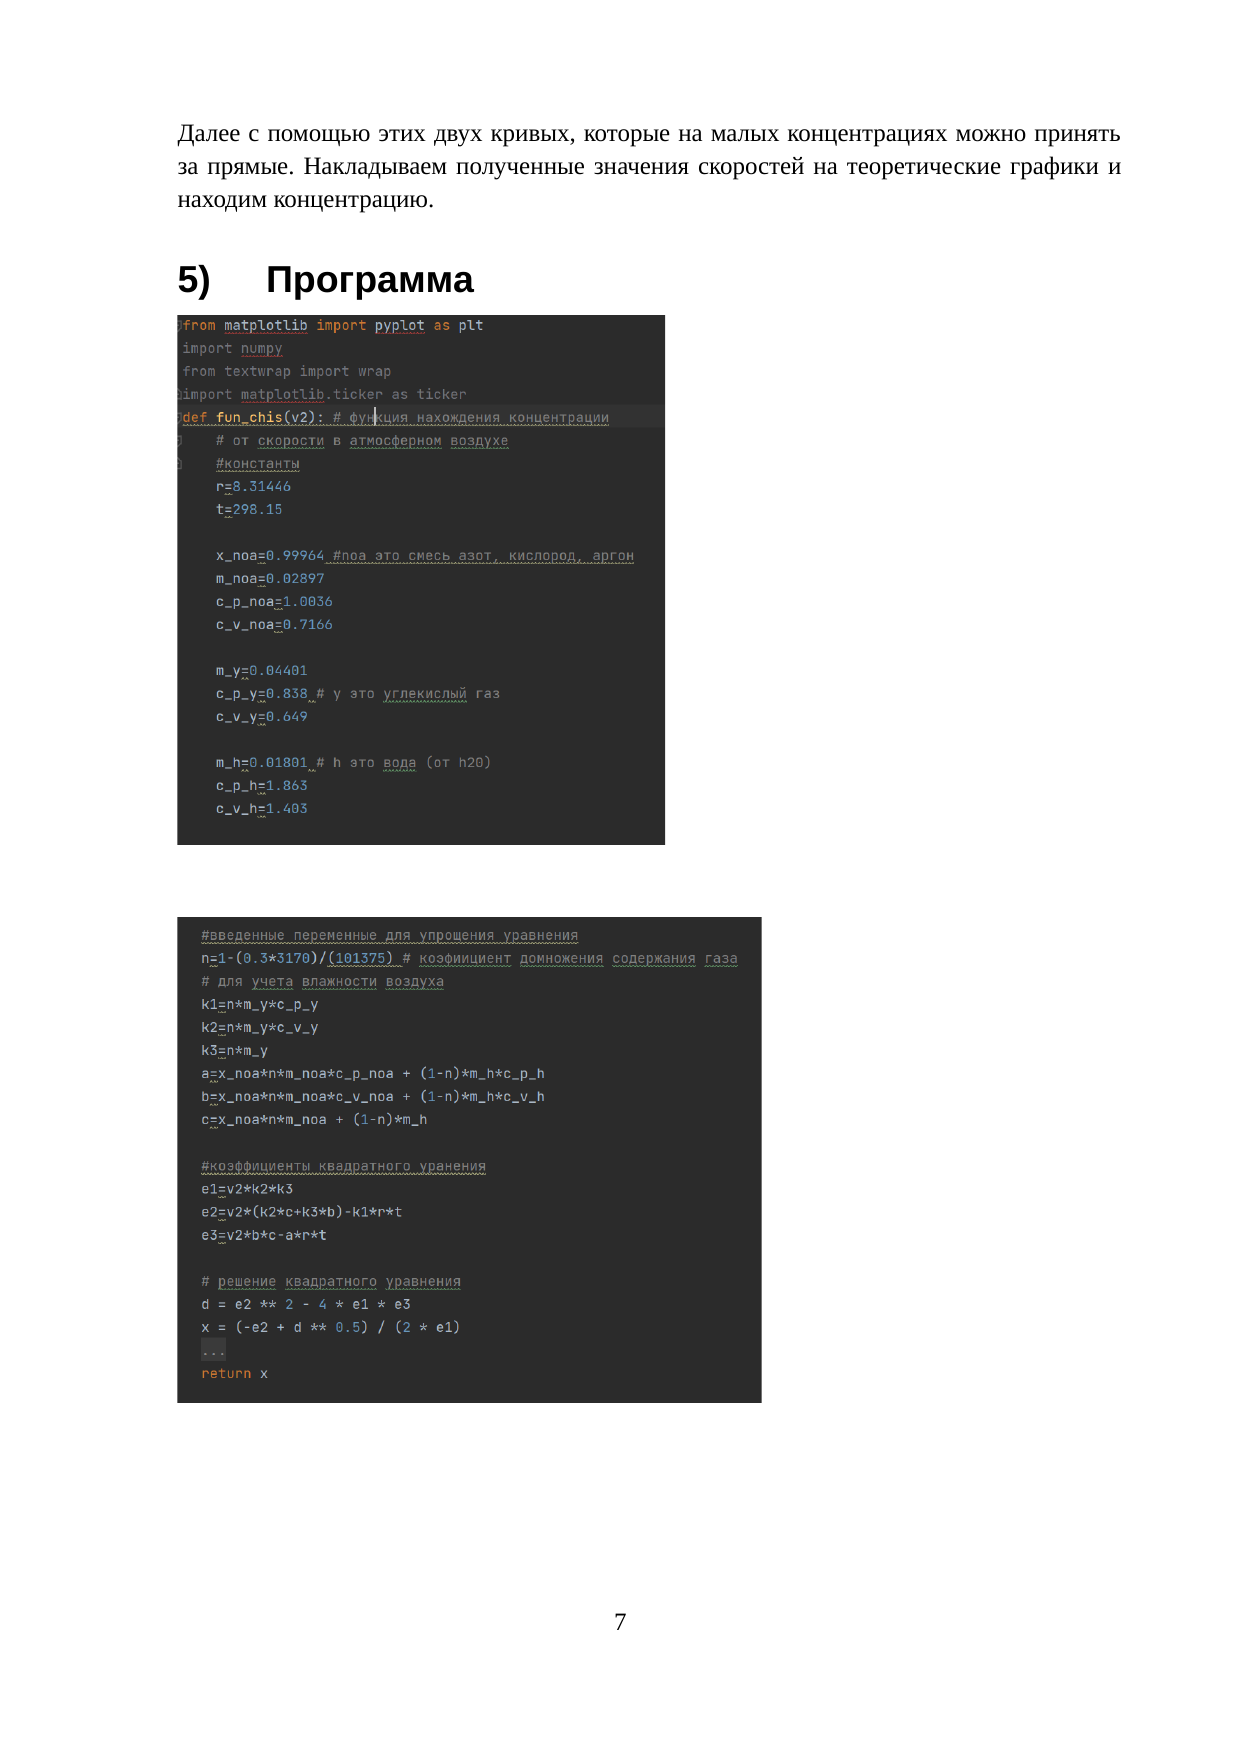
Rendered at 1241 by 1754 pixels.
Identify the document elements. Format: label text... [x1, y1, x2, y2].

picture [177, 917, 762, 1403]
subtitle Программа [177, 257, 1093, 300]
picture [177, 315, 666, 845]
text Далее с помощью этих двух кривых, которые на малых концентрациях можно принять за прямые. Накладываем полученные значения скоростей на теоретические графики и находим концентрацию. [177, 118, 1122, 213]
